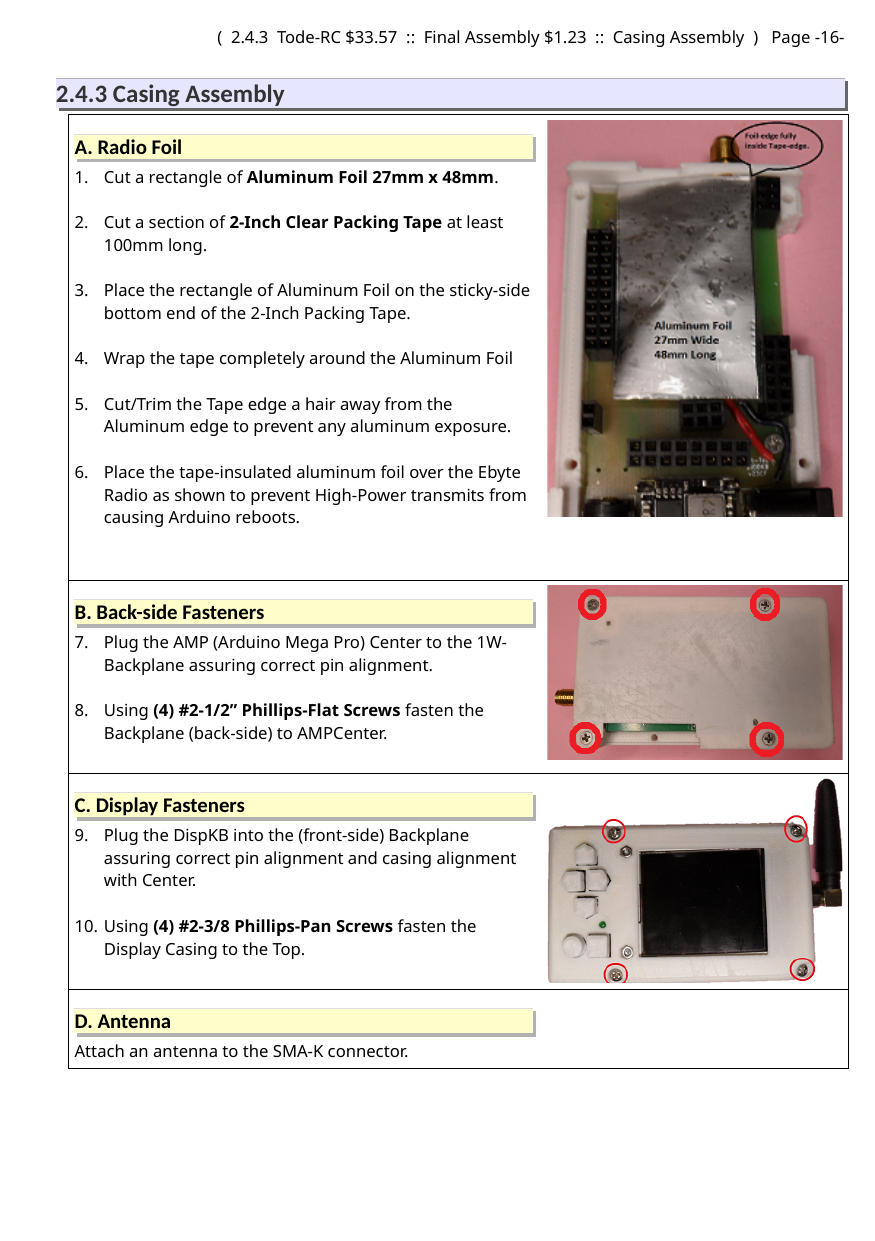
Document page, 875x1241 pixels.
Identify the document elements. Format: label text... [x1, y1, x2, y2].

table_cell [541, 774, 848, 989]
subtitle Casing Assembly [56, 78, 846, 108]
table_header Radio Foil Cut a rectangle of Aluminum Foil 27mm x 48mm. Cut a section of 2-Inch Clear Packing Tape at least 100mm long. Place the rectangle of Aluminum Foil on the sticky-side bottom end of the 2-Inch Packing Tape. Wrap the tape completely around the Aluminum Foil Cut/Trim the Tape edge a hair away from the Aluminum edge to prevent any aluminum exposure. Place the tape-insulated aluminum foil over the Ebyte Radio as shown to prevent High-Power transmits from causing Arduino reboots. [69, 115, 541, 580]
table_cell [541, 990, 848, 1068]
table_cell Display Fasteners Plug the DispKB into the (front-side) Backplane assuring correct pin alignment and casing alignment with Center. Using (4) #2-3/8 Phillips-Pan Screws fasten the Display Casing to the Top. [69, 774, 541, 989]
table_cell [541, 581, 848, 773]
table_cell Back-side Fasteners Plug the AMP (Arduino Mega Pro) Center to the 1W-Backplane assuring correct pin alignment. Using (4) #2-1/2” Phillips-Flat Screws fasten the Backplane (back-side) to AMPCenter. [69, 581, 541, 773]
table_cell Antenna Attach an antenna to the SMA-K connector. [69, 990, 541, 1068]
table_header [541, 115, 848, 580]
